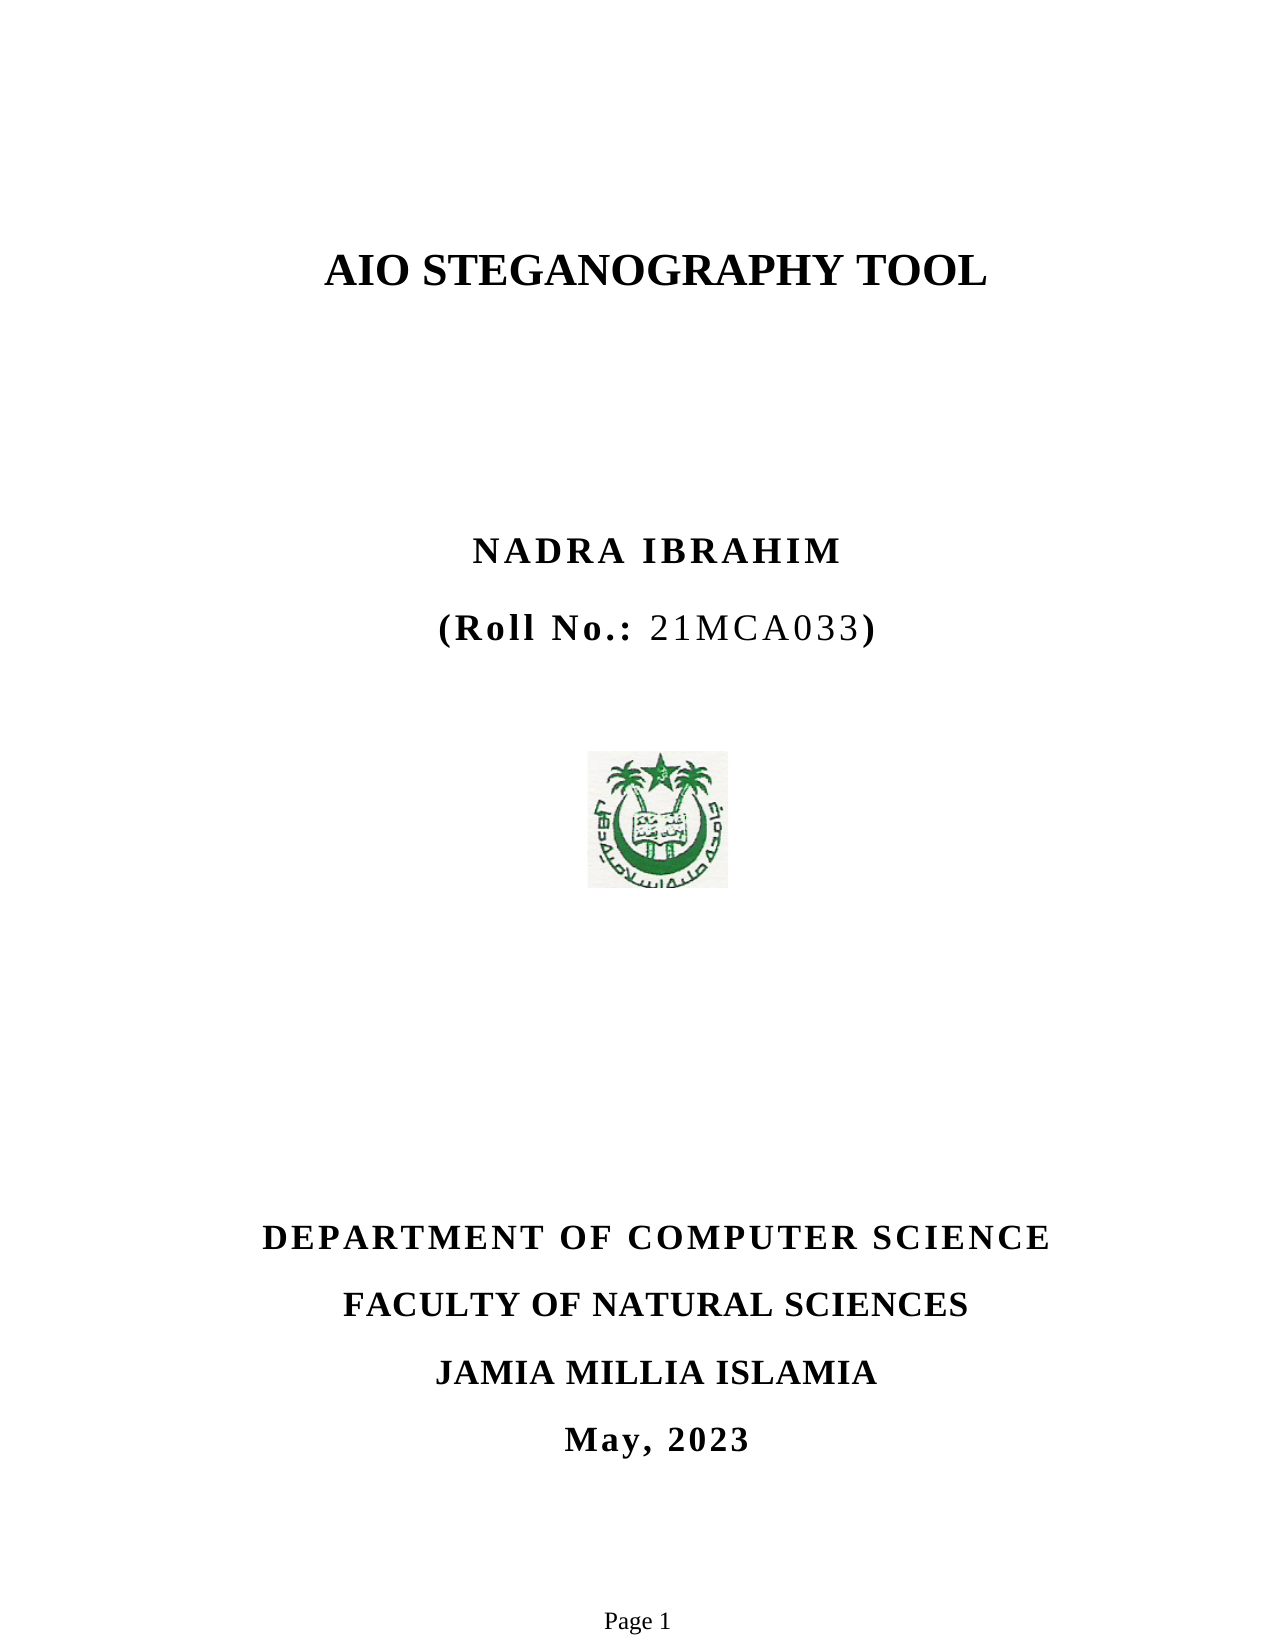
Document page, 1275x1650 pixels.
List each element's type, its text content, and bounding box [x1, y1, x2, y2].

text (Roll No.: 21MCA033) [173, 605, 1140, 648]
picture [587, 751, 730, 894]
text DEPARTMENT OF COMPUTER SCIENCE [172, 1216, 1140, 1257]
text JAMIA MILLIA ISLAMIA [172, 1351, 1140, 1392]
text May, 2023 [173, 1419, 1140, 1459]
text FACULTY OF NATURAL SCIENCES [172, 1284, 1140, 1324]
text AIO STEGANOGRAPHY TOOL [173, 242, 1140, 295]
text NADRA IBRAHIM [173, 528, 1140, 571]
